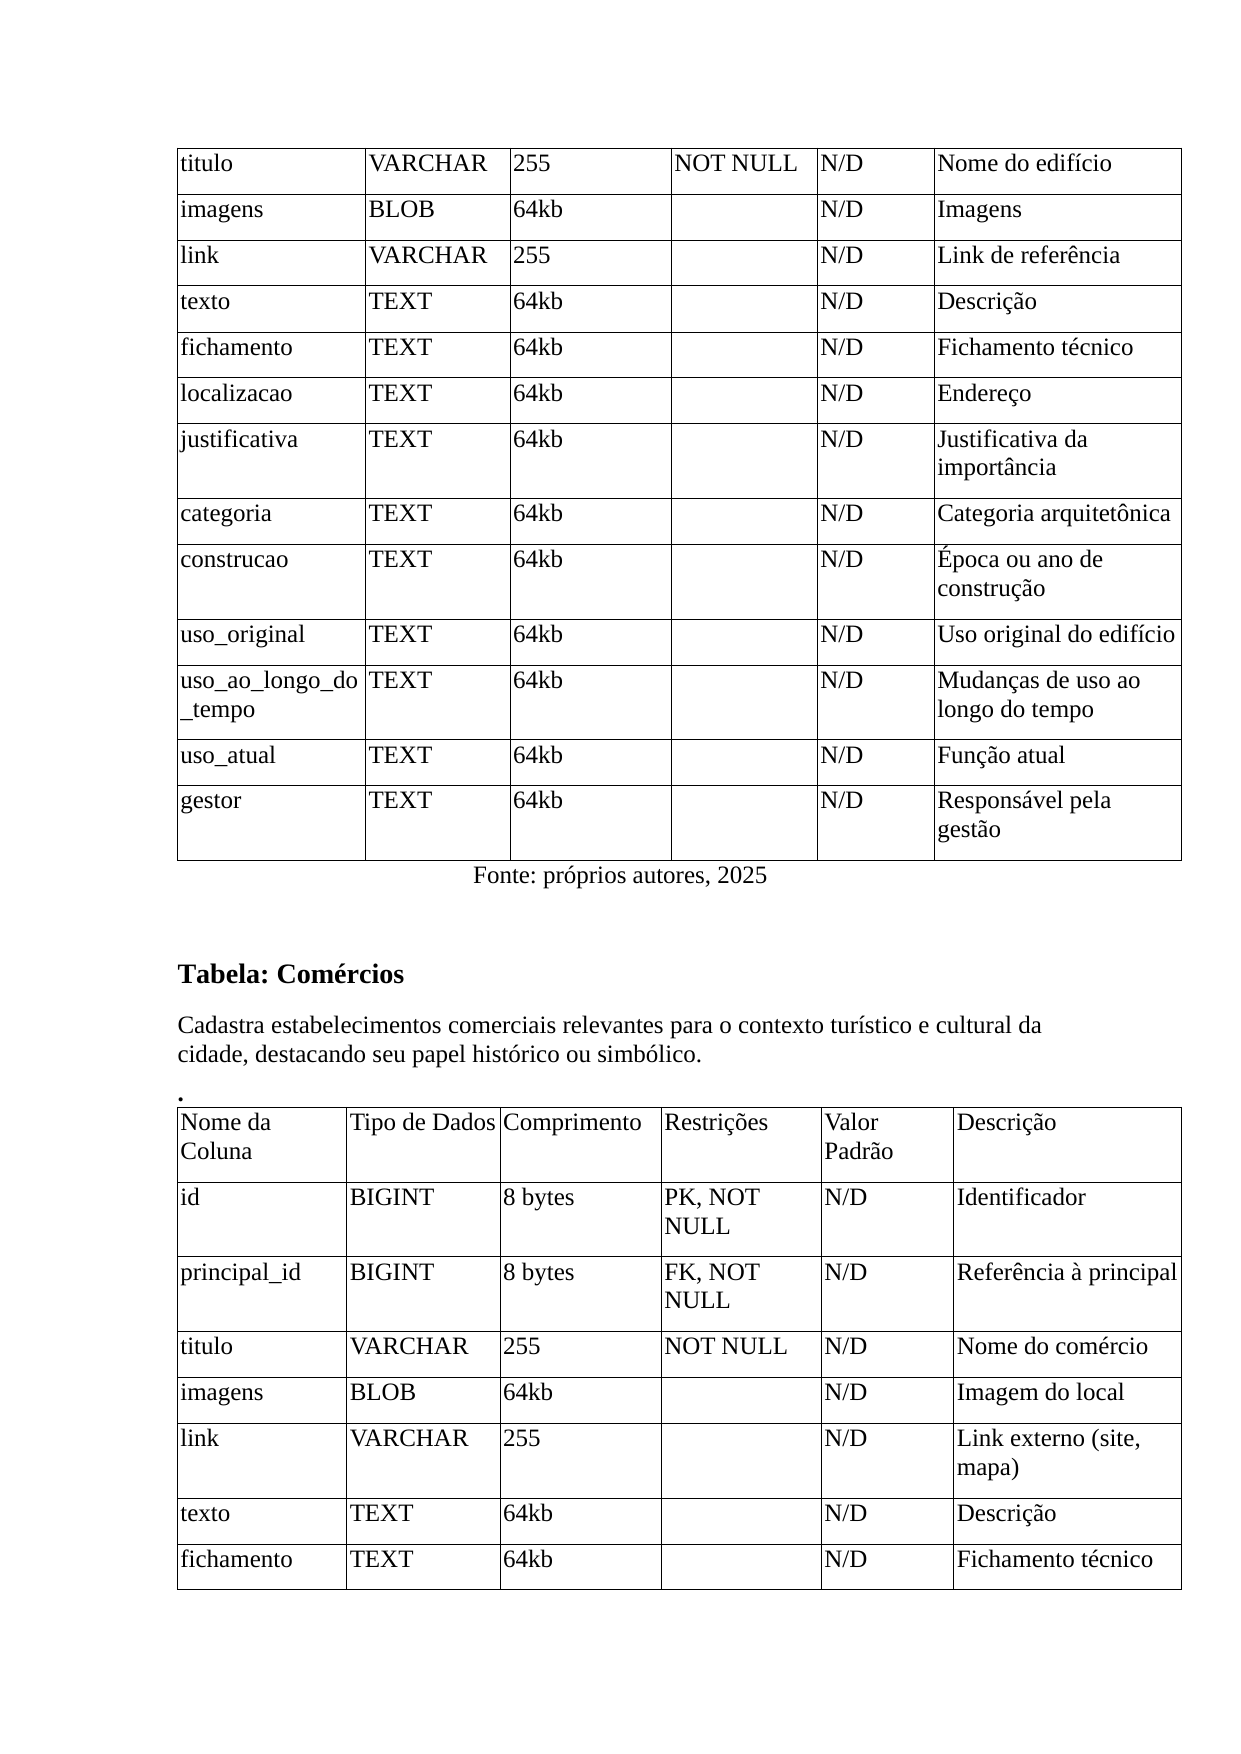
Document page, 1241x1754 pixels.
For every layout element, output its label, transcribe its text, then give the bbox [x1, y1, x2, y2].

table_cell BLOB [366, 195, 510, 239]
table_cell 64kb [511, 499, 671, 544]
table_cell N/D [818, 286, 934, 331]
table_cell TEXT [366, 286, 510, 331]
table_cell [662, 1378, 821, 1423]
table_cell TEXT [366, 786, 510, 860]
table_cell 255 [501, 1424, 661, 1497]
table_cell Descrição [954, 1499, 1181, 1543]
table_cell 8 bytes [501, 1257, 661, 1331]
table_cell Identificador [954, 1183, 1181, 1256]
table_cell [672, 195, 817, 239]
table_cell TEXT [366, 620, 510, 664]
table_cell Descrição [935, 286, 1181, 331]
table_cell 64kb [511, 378, 671, 423]
table_cell [672, 241, 817, 285]
table_cell categoria [178, 499, 365, 544]
table_cell N/D [818, 241, 934, 285]
table_cell N/D [822, 1332, 953, 1377]
table_cell imagens [178, 195, 365, 239]
table_cell [672, 424, 817, 498]
table_cell titulo [178, 1332, 346, 1377]
table_header Comprimento [501, 1108, 661, 1182]
table_cell uso_atual [178, 740, 365, 785]
table_cell titulo [178, 149, 365, 193]
table_cell Uso original do edifício [935, 620, 1181, 664]
table_cell TEXT [366, 666, 510, 739]
table_cell N/D [818, 149, 934, 193]
table_cell Referência à principal [954, 1257, 1181, 1331]
table_cell texto [178, 286, 365, 331]
text Fonte: próprios autores, 2025 [177, 861, 1063, 889]
table_cell Categoria arquitetônica [935, 499, 1181, 544]
table_cell N/D [818, 333, 934, 377]
table_cell 64kb [511, 786, 671, 860]
table_cell TEXT [366, 740, 510, 785]
table_cell VARCHAR [366, 241, 510, 285]
table_cell Imagens [935, 195, 1181, 239]
table_cell Nome do edifício [935, 149, 1181, 193]
table_cell TEXT [366, 378, 510, 423]
table_cell TEXT [347, 1545, 500, 1589]
table_cell NOT NULL [662, 1332, 821, 1377]
table_cell link [178, 241, 365, 285]
table_cell N/D [822, 1183, 953, 1256]
table_header Valor Padrão [822, 1108, 953, 1182]
table_cell fichamento [178, 1545, 346, 1589]
table_cell [662, 1424, 821, 1497]
table_cell 64kb [501, 1545, 661, 1589]
table_cell 64kb [511, 333, 671, 377]
table_cell NOT NULL [672, 149, 817, 193]
table_cell [672, 378, 817, 423]
table_header Tipo de Dados [347, 1108, 500, 1182]
table_cell texto [178, 1499, 346, 1543]
table_cell 64kb [501, 1499, 661, 1543]
table_cell N/D [818, 378, 934, 423]
table_cell Justificativa da importância [935, 424, 1181, 498]
table_cell N/D [818, 499, 934, 544]
table_cell 64kb [511, 620, 671, 664]
table_cell VARCHAR [347, 1332, 500, 1377]
table_header Restrições [662, 1108, 821, 1182]
table_cell 255 [501, 1332, 661, 1377]
table_cell N/D [822, 1378, 953, 1423]
table_cell justificativa [178, 424, 365, 498]
table_cell gestor [178, 786, 365, 860]
table_cell TEXT [366, 499, 510, 544]
table_cell N/D [822, 1545, 953, 1589]
table_cell uso_ao_longo_do_tempo [178, 666, 365, 739]
table_cell 64kb [511, 740, 671, 785]
table_cell Mudanças de uso ao longo do tempo [935, 666, 1181, 739]
table_cell N/D [818, 666, 934, 739]
table_cell BIGINT [347, 1257, 500, 1331]
table_cell Responsável pela gestão [935, 786, 1181, 860]
table_cell [672, 786, 817, 860]
table_cell Link de referência [935, 241, 1181, 285]
table_cell localizacao [178, 378, 365, 423]
text . [177, 1078, 1063, 1107]
table_cell Nome do comércio [954, 1332, 1181, 1377]
table_cell id [178, 1183, 346, 1256]
table_cell 64kb [501, 1378, 661, 1423]
table_cell [662, 1545, 821, 1589]
table_cell Função atual [935, 740, 1181, 785]
table_cell VARCHAR [347, 1424, 500, 1497]
table_cell link [178, 1424, 346, 1497]
table_cell [662, 1499, 821, 1543]
table_cell [672, 499, 817, 544]
text Cadastra estabelecimentos comerciais relevantes para o contexto turístico e cultural da cidade, destacando seu papel histórico ou simbólico. [177, 1010, 1063, 1068]
table_cell imagens [178, 1378, 346, 1423]
table_cell principal_id [178, 1257, 346, 1331]
table_cell [672, 666, 817, 739]
table_cell 8 bytes [501, 1183, 661, 1256]
table_cell PK, NOT NULL [662, 1183, 821, 1256]
table_cell Fichamento técnico [935, 333, 1181, 377]
table_cell Link externo (site, mapa) [954, 1424, 1181, 1497]
table_cell 64kb [511, 195, 671, 239]
table_cell N/D [822, 1257, 953, 1331]
table_cell N/D [822, 1499, 953, 1543]
table_cell [672, 333, 817, 377]
table_cell construcao [178, 545, 365, 618]
table_cell FK, NOT NULL [662, 1257, 821, 1331]
table_cell uso_original [178, 620, 365, 664]
table_cell Época ou ano de construção [935, 545, 1181, 618]
table_cell [672, 286, 817, 331]
table_cell Imagem do local [954, 1378, 1181, 1423]
table_cell 64kb [511, 666, 671, 739]
table_cell TEXT [347, 1499, 500, 1543]
table_cell 64kb [511, 286, 671, 331]
table_cell N/D [818, 786, 934, 860]
table_cell [672, 545, 817, 618]
table_cell N/D [818, 545, 934, 618]
table_cell 64kb [511, 545, 671, 618]
table_cell TEXT [366, 333, 510, 377]
table_cell 255 [511, 241, 671, 285]
table_cell [672, 620, 817, 664]
subtitle Tabela: Comércios [177, 957, 1063, 989]
table_cell 255 [511, 149, 671, 193]
table_cell BIGINT [347, 1183, 500, 1256]
table_header Descrição [954, 1108, 1181, 1182]
table_header Nome da Coluna [178, 1108, 346, 1182]
table_cell N/D [818, 424, 934, 498]
table_cell 64kb [511, 424, 671, 498]
table_cell N/D [818, 195, 934, 239]
table_cell [672, 740, 817, 785]
table_cell Fichamento técnico [954, 1545, 1181, 1589]
table_cell N/D [818, 620, 934, 664]
table_cell N/D [818, 740, 934, 785]
table_cell TEXT [366, 424, 510, 498]
table_cell fichamento [178, 333, 365, 377]
table_cell TEXT [366, 545, 510, 618]
table_cell BLOB [347, 1378, 500, 1423]
table_cell Endereço [935, 378, 1181, 423]
table_cell N/D [822, 1424, 953, 1497]
table_cell VARCHAR [366, 149, 510, 193]
